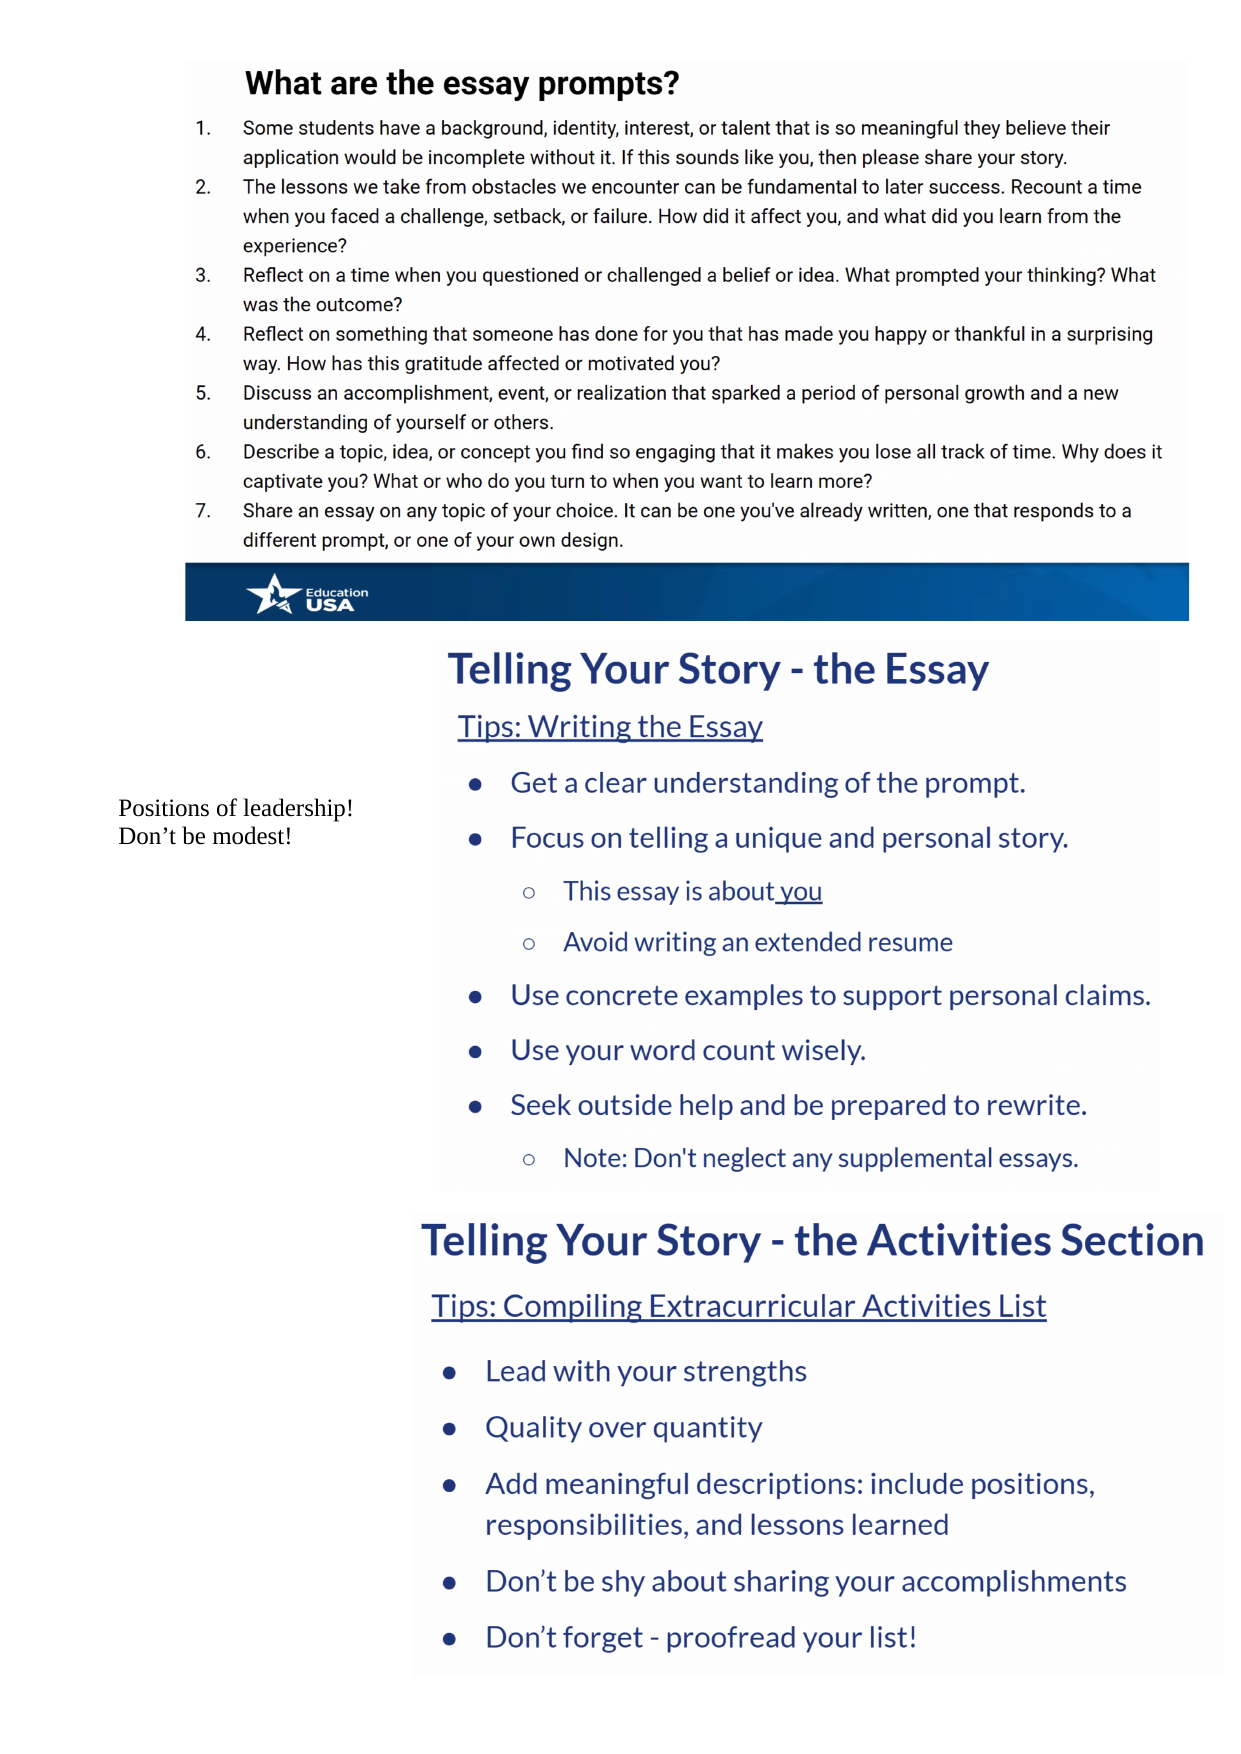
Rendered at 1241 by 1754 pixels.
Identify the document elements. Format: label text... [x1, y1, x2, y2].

text Don’t be modest! [118, 821, 438, 850]
picture [438, 640, 1160, 1191]
text Positions of leadership! [118, 793, 438, 821]
picture [412, 1214, 1225, 1677]
picture [185, 60, 1190, 621]
